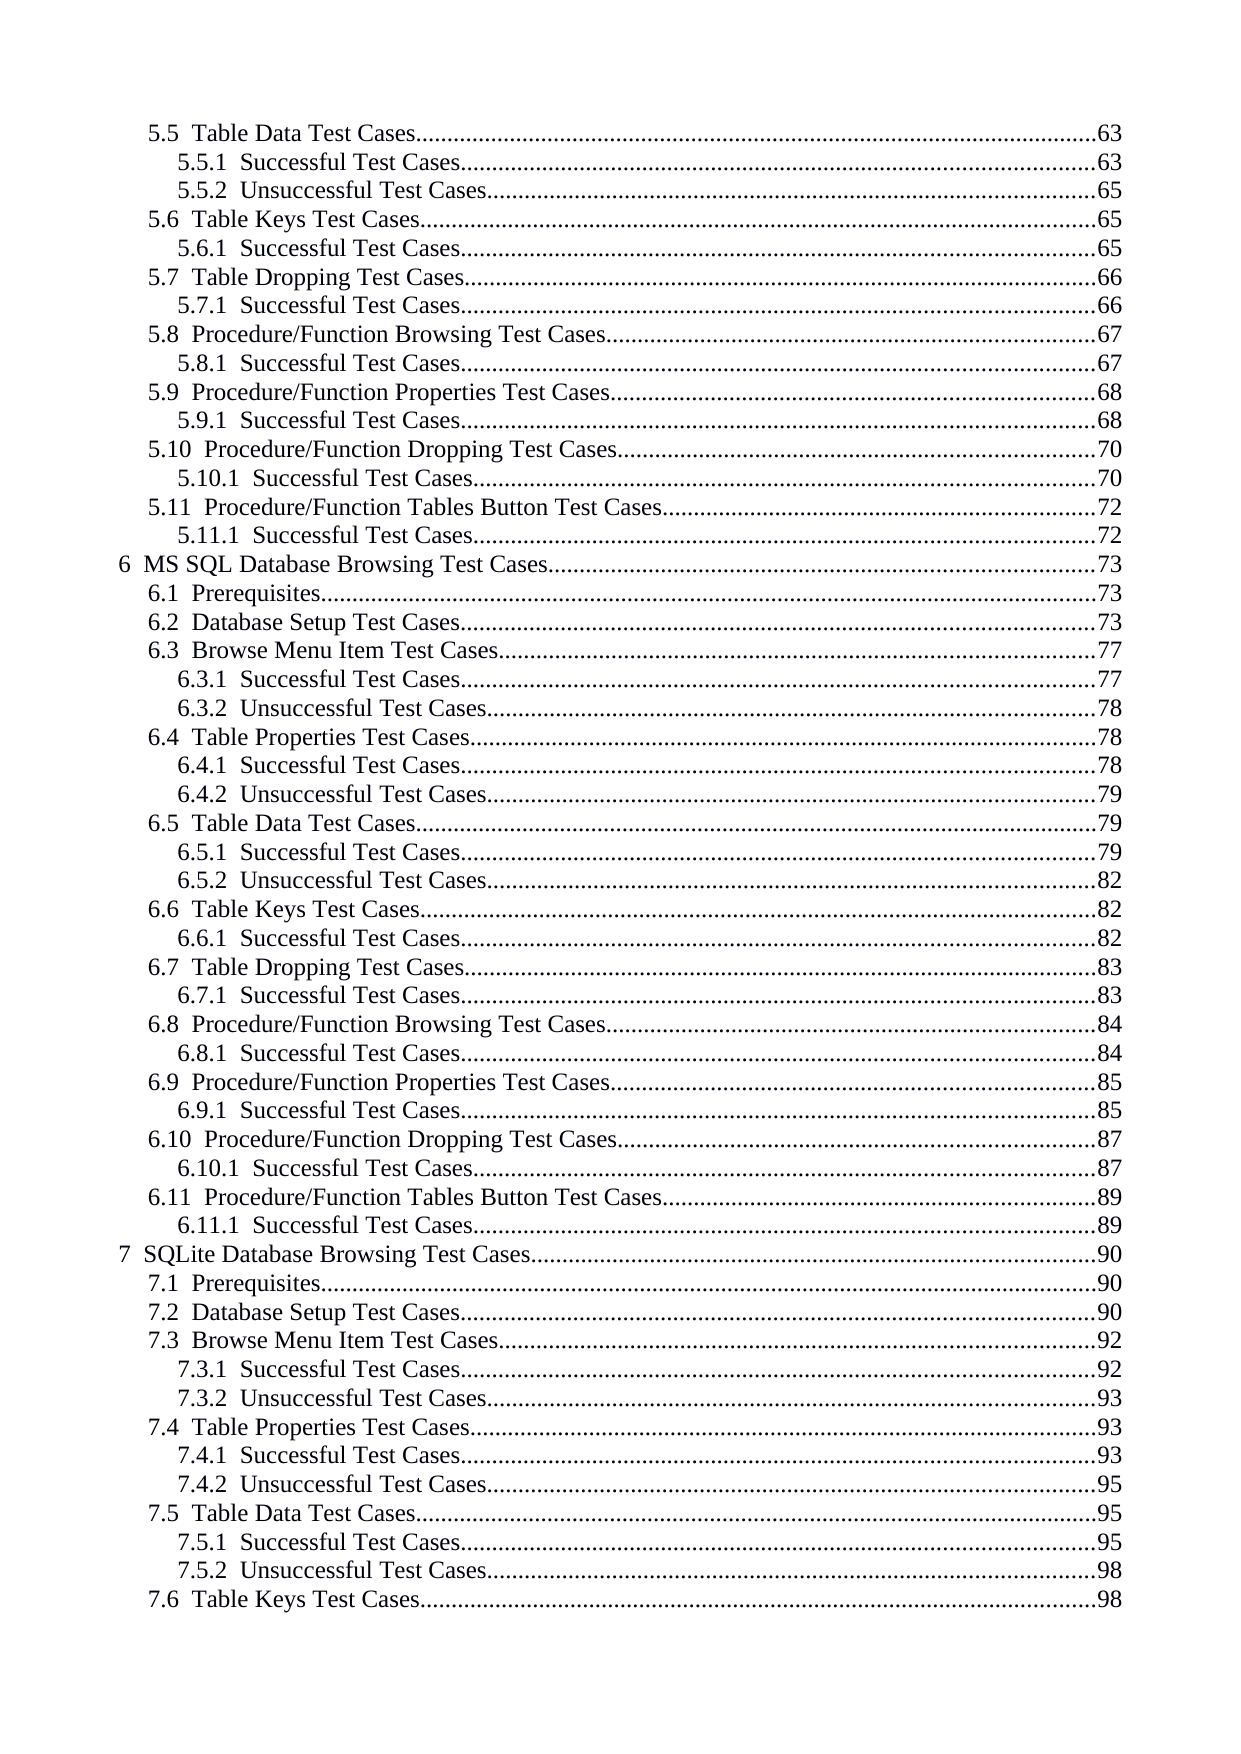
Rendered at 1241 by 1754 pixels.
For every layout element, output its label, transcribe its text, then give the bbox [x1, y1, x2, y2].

text 6.6 Table Keys Test Cases 82 [148, 894, 1122, 923]
text 6.9.1 Successful Test Cases 85 [177, 1096, 1122, 1124]
text 6.5.2 Unsuccessful Test Cases 82 [177, 866, 1122, 894]
text 6.3 Browse Menu Item Test Cases 77 [148, 636, 1122, 664]
text 7.5 Table Data Test Cases 95 [148, 1498, 1122, 1527]
text 7.3.2 Unsuccessful Test Cases 93 [177, 1383, 1122, 1412]
text 7.4.1 Successful Test Cases 93 [177, 1441, 1122, 1469]
text 5.7.1 Successful Test Cases 66 [177, 291, 1122, 319]
text 6.3.2 Unsuccessful Test Cases 78 [177, 693, 1122, 722]
text 6.7 Table Dropping Test Cases 83 [148, 952, 1122, 981]
text 6.5 Table Data Test Cases 79 [148, 808, 1122, 837]
text 7.6 Table Keys Test Cases 98 [148, 1584, 1122, 1613]
text 5.6 Table Keys Test Cases 65 [148, 204, 1122, 233]
text 6.5.1 Successful Test Cases 79 [177, 837, 1122, 866]
text 6.10 Procedure/Function Dropping Test Cases 87 [148, 1124, 1122, 1153]
text 6.11 Procedure/Function Tables Button Test Cases 89 [148, 1182, 1122, 1211]
text 5.8.1 Successful Test Cases 67 [177, 348, 1122, 377]
text 7.5.1 Successful Test Cases 95 [177, 1527, 1122, 1556]
text 5.8 Procedure/Function Browsing Test Cases 67 [148, 319, 1122, 348]
text 7.3 Browse Menu Item Test Cases 92 [148, 1326, 1122, 1354]
text 7.1 Prerequisites 90 [148, 1268, 1122, 1297]
text 5.6.1 Successful Test Cases 65 [177, 233, 1122, 262]
text 5.11 Procedure/Function Tables Button Test Cases 72 [148, 492, 1122, 521]
text 7.3.1 Successful Test Cases 92 [177, 1354, 1122, 1383]
text 6 MS SQL Database Browsing Test Cases 73 [118, 549, 1122, 578]
text 6.2 Database Setup Test Cases 73 [148, 607, 1122, 636]
text 6.11.1 Successful Test Cases 89 [177, 1211, 1122, 1239]
text 7 SQLite Database Browsing Test Cases 90 [118, 1239, 1122, 1268]
text 6.3.1 Successful Test Cases 77 [177, 664, 1122, 693]
text 7.5.2 Unsuccessful Test Cases 98 [177, 1556, 1122, 1584]
text 6.6.1 Successful Test Cases 82 [177, 923, 1122, 952]
text 6.8.1 Successful Test Cases 84 [177, 1038, 1122, 1067]
text 5.5.2 Unsuccessful Test Cases 65 [177, 176, 1122, 204]
text 6.4.1 Successful Test Cases 78 [177, 751, 1122, 779]
text 5.9 Procedure/Function Properties Test Cases 68 [148, 377, 1122, 406]
text 5.10 Procedure/Function Dropping Test Cases 70 [148, 434, 1122, 463]
text 5.7 Table Dropping Test Cases 66 [148, 262, 1122, 291]
text 7.4 Table Properties Test Cases 93 [148, 1412, 1122, 1441]
text 5.11.1 Successful Test Cases 72 [177, 521, 1122, 549]
text 5.5 Table Data Test Cases 63 [148, 118, 1122, 147]
text 7.2 Database Setup Test Cases 90 [148, 1297, 1122, 1326]
text 6.1 Prerequisites 73 [148, 578, 1122, 607]
text 6.4 Table Properties Test Cases 78 [148, 722, 1122, 751]
text 7.4.2 Unsuccessful Test Cases 95 [177, 1469, 1122, 1498]
text 5.10.1 Successful Test Cases 70 [177, 463, 1122, 492]
text 6.9 Procedure/Function Properties Test Cases 85 [148, 1067, 1122, 1096]
text 6.8 Procedure/Function Browsing Test Cases 84 [148, 1009, 1122, 1038]
text 6.7.1 Successful Test Cases 83 [177, 981, 1122, 1009]
text 6.4.2 Unsuccessful Test Cases 79 [177, 779, 1122, 808]
text 6.10.1 Successful Test Cases 87 [177, 1153, 1122, 1182]
text 5.5.1 Successful Test Cases 63 [177, 147, 1122, 176]
text 5.9.1 Successful Test Cases 68 [177, 406, 1122, 434]
